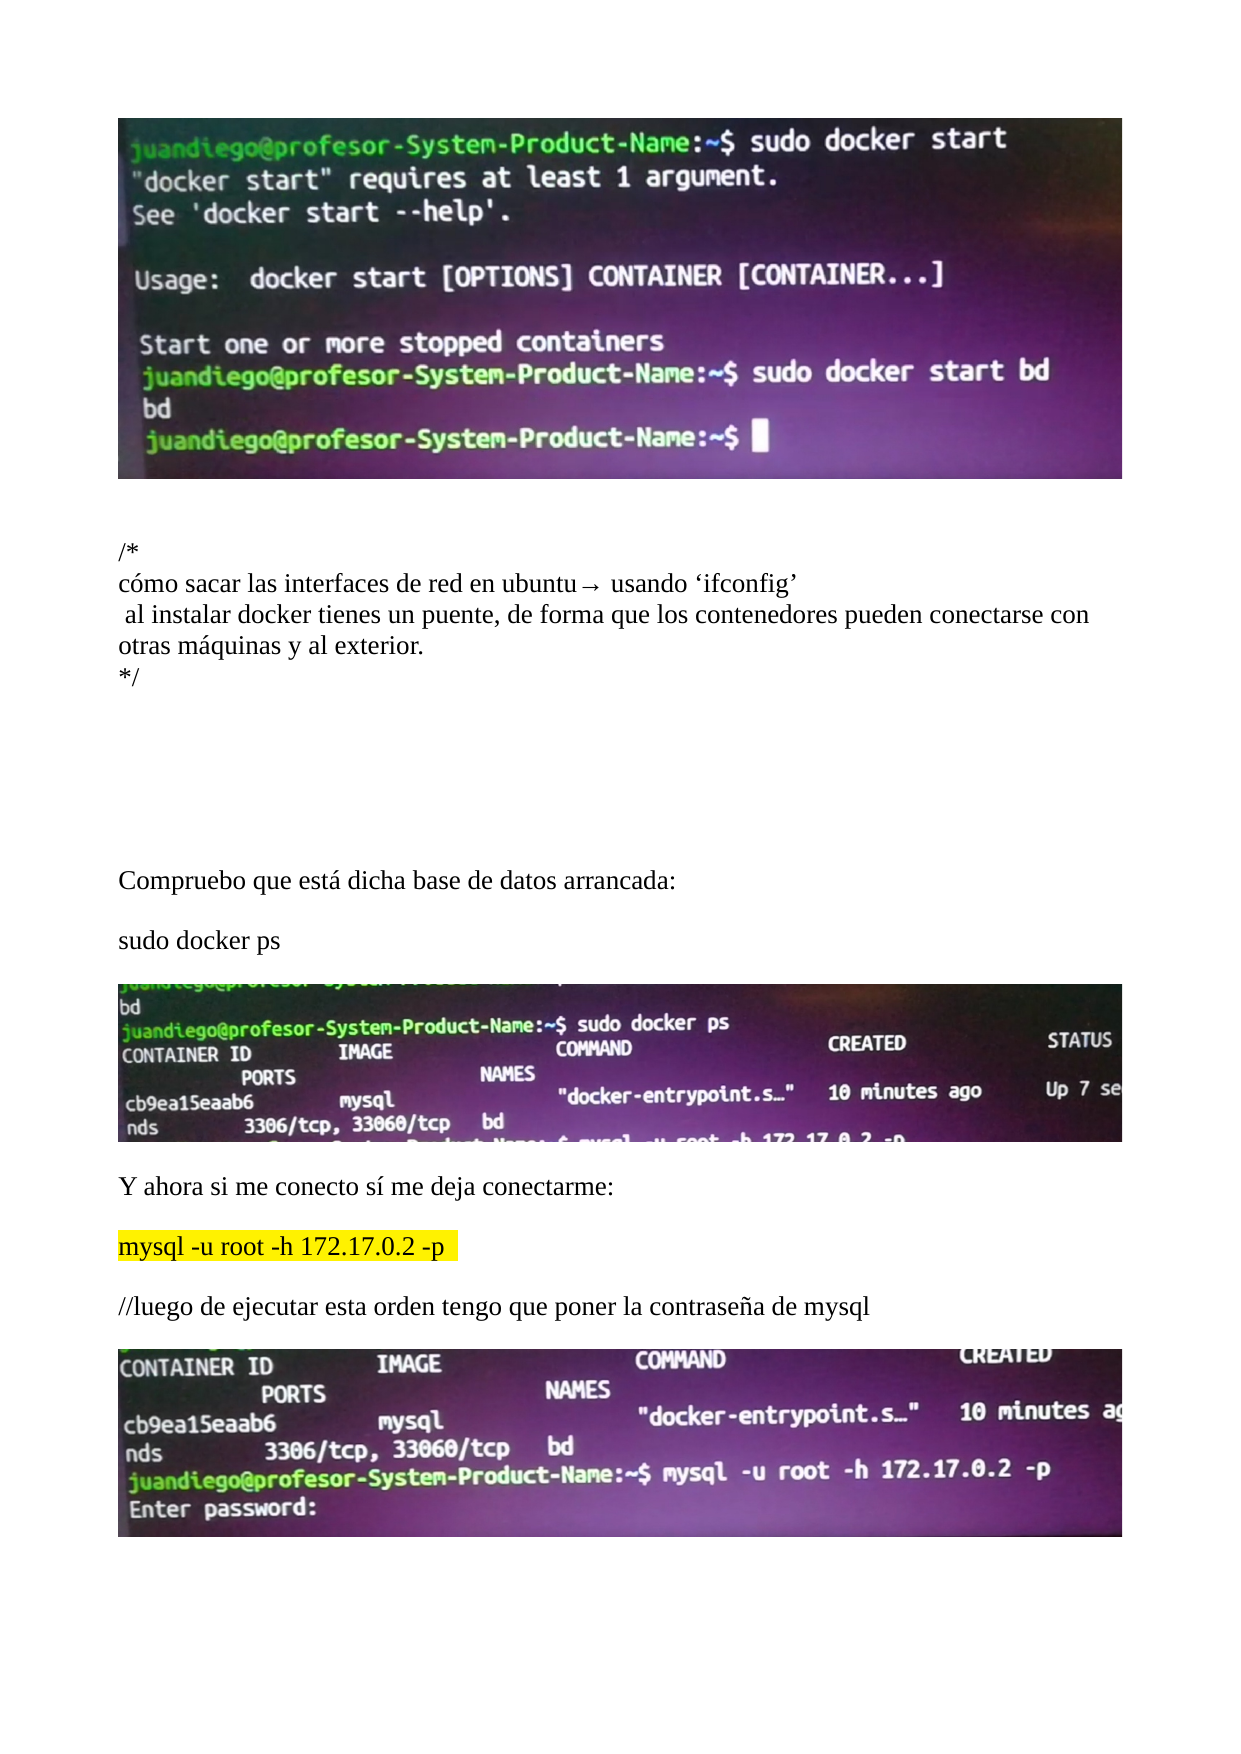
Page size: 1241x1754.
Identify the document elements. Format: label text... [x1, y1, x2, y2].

text mysql -u root -h 172.17.0.2 -p [118, 1230, 1122, 1261]
text Compruebo que está dicha base de datos arrancada: [118, 864, 1122, 895]
text */ [118, 661, 1122, 692]
picture [118, 984, 1123, 1142]
text Y ahora si me conecto sí me deja conectarme: [118, 1170, 1122, 1201]
text //luego de ejecutar esta orden tengo que poner la contraseña de mysql [118, 1290, 1122, 1321]
text cómo sacar las interfaces de red en ubuntu→ usando ‘ifconfig’ [118, 567, 1122, 598]
picture [118, 1349, 1123, 1537]
text sudo docker ps [118, 924, 1122, 955]
text al instalar docker tienes un puente, de forma que los contenedores pueden conectarse con otras máquinas y al exterior. [118, 598, 1122, 661]
text /* [118, 536, 1122, 567]
picture [118, 118, 1123, 479]
